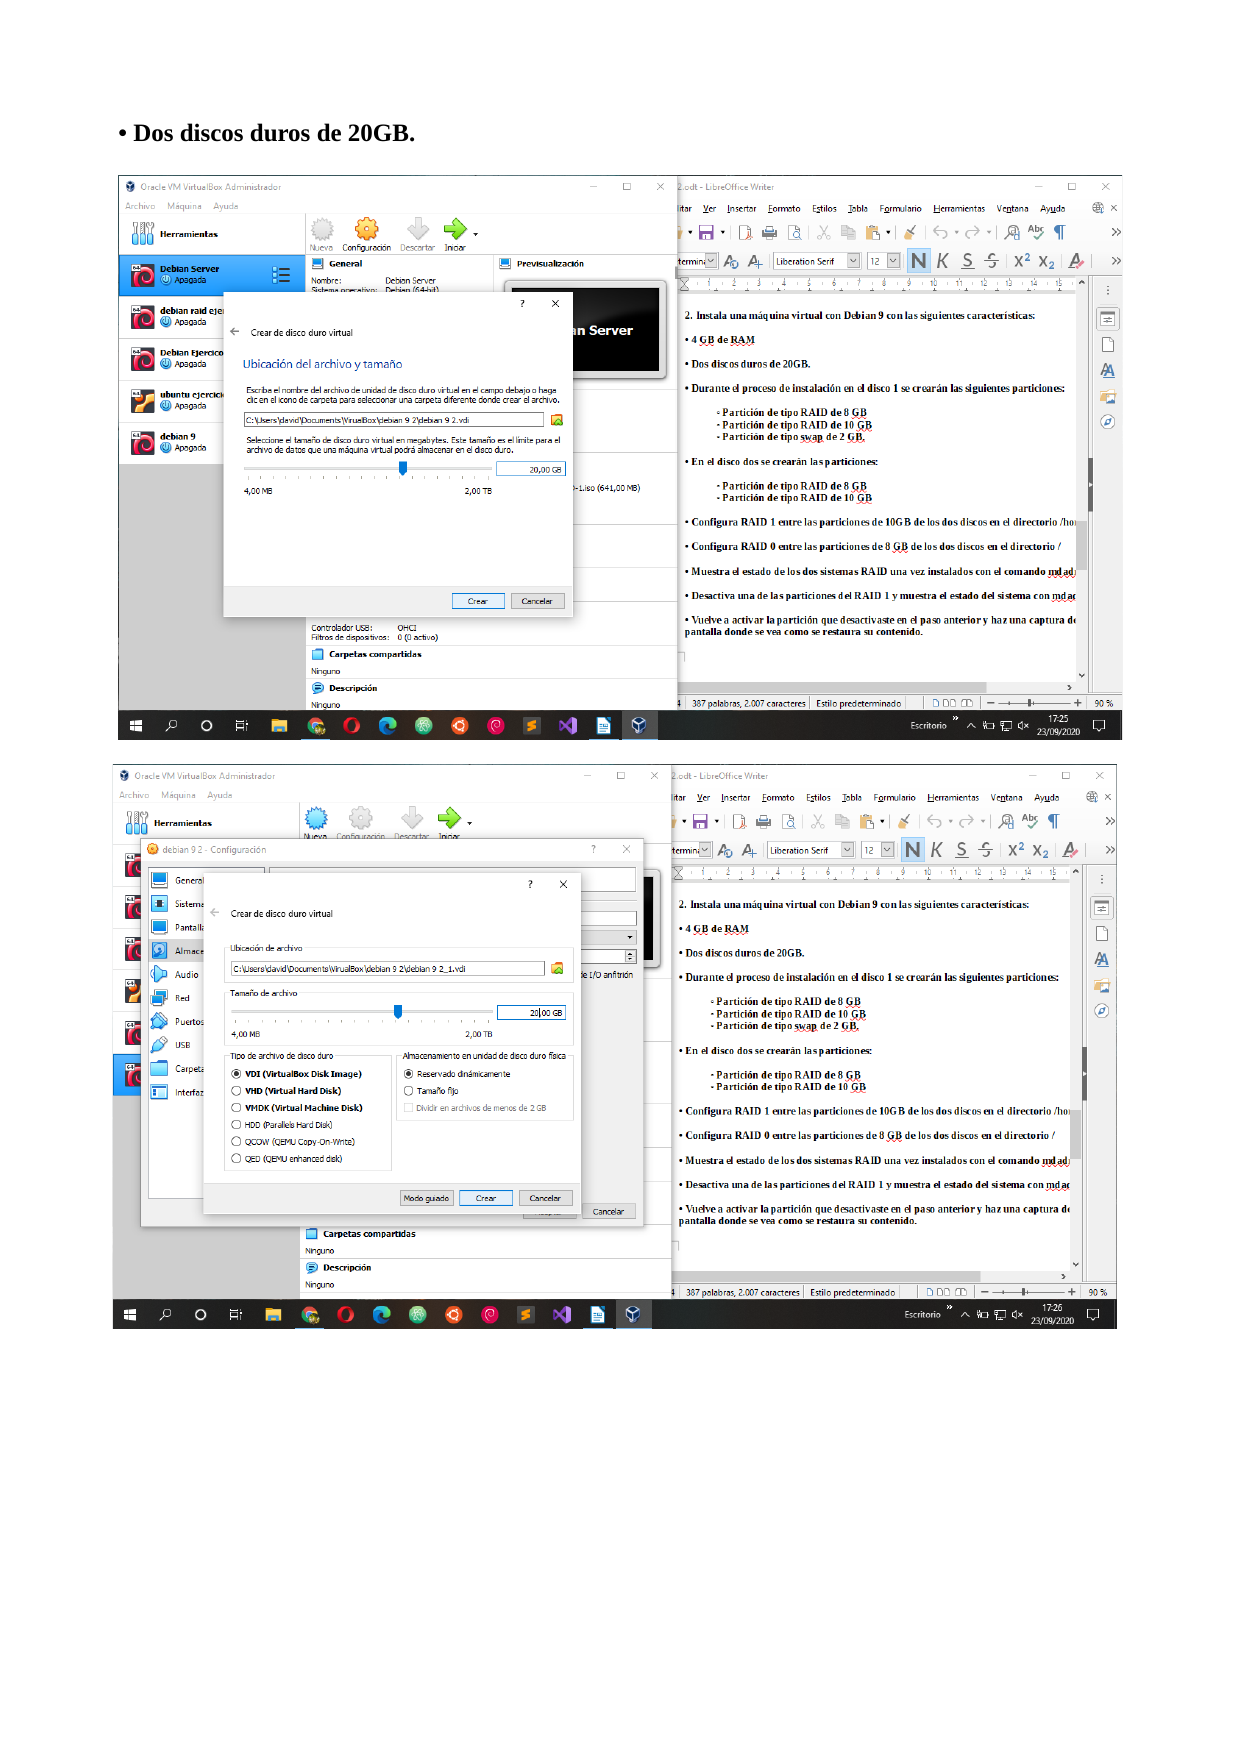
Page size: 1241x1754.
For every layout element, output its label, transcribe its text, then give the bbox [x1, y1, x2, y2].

picture [118, 175, 1123, 740]
text • Dos discos duros de 20GB. [118, 118, 1122, 147]
picture [112, 764, 1117, 1329]
